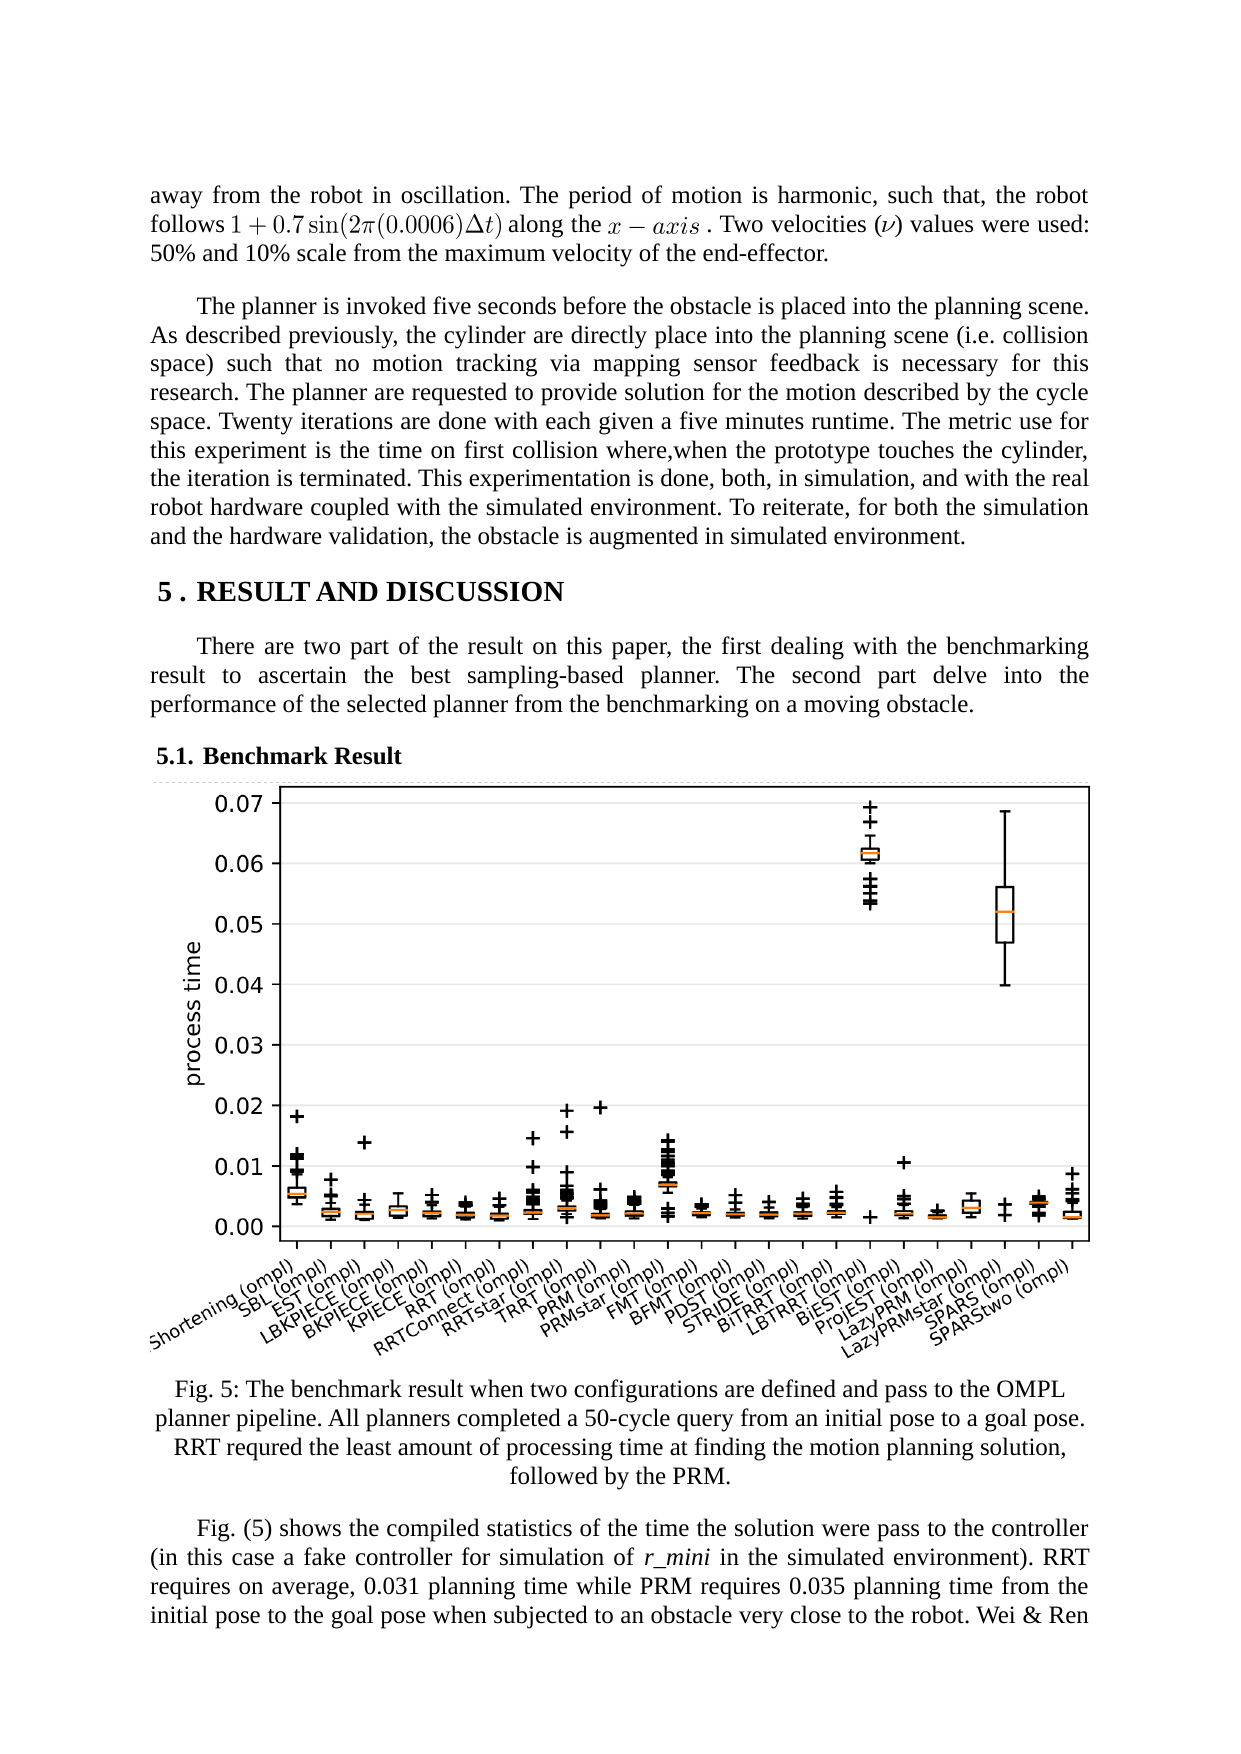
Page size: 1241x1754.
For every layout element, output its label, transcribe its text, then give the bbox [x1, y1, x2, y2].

picture [608, 217, 699, 234]
text Fig. (5) shows the compiled statistics of the time the solution were pass to the controller (in this case a fake controller for simulation of r_mini in the simulated environment). RRT requires on average, 0.031 planning time while PRM requires 0.035 planning time from the initial pose to the goal pose when subjected to an obstacle very close to the robot. Wei & Ren [150, 1513, 1090, 1628]
text Fig. 5: The benchmark result when two configurations are defined and pass to the OMPL planner pipeline. All planners completed a 50-cycle query from an initial pose to a goal pose. RRT requred the least amount of processing time at finding the motion planning solution, followed by the PRM. [150, 1375, 1090, 1489]
text away from the robot in oscillation. The period of motion is harmonic, such that, the robot follows along the . Two velocities () values were used: 50% and 10% scale from the maximum velocity of the end-effector. [150, 180, 1090, 267]
picture [150, 782, 1091, 1375]
list Benchmark Result [150, 741, 1090, 770]
text There are two part of the result on this paper, the first dealing with the benchmarking result to ascertain the best sampling-based planner. The second part delve into the performance of the selected planner from the benchmarking on a moving obstacle. [150, 631, 1090, 717]
picture [232, 213, 501, 239]
list RESULT AND DISCUSSION [150, 574, 1090, 607]
picture [882, 221, 895, 232]
text The planner is invoked five seconds before the obstacle is placed into the planning scene. As described previously, the cylinder are directly place into the planning scene (i.e. collision space) such that no motion tracking via mapping sensor feedback is necessary for this research. The planner are requested to provide solution for the motion described by the cycle space. Twenty iterations are done with each given a five minutes runtime. The metric use for this experiment is the time on first collision where,when the prototype touches the cylinder, the iteration is terminated. This experimentation is done, both, in simulation, and with the real robot hardware coupled with the simulated environment. To reiterate, for both the simulation and the hardware validation, the obstacle is augmented in simulated environment. [150, 291, 1090, 550]
